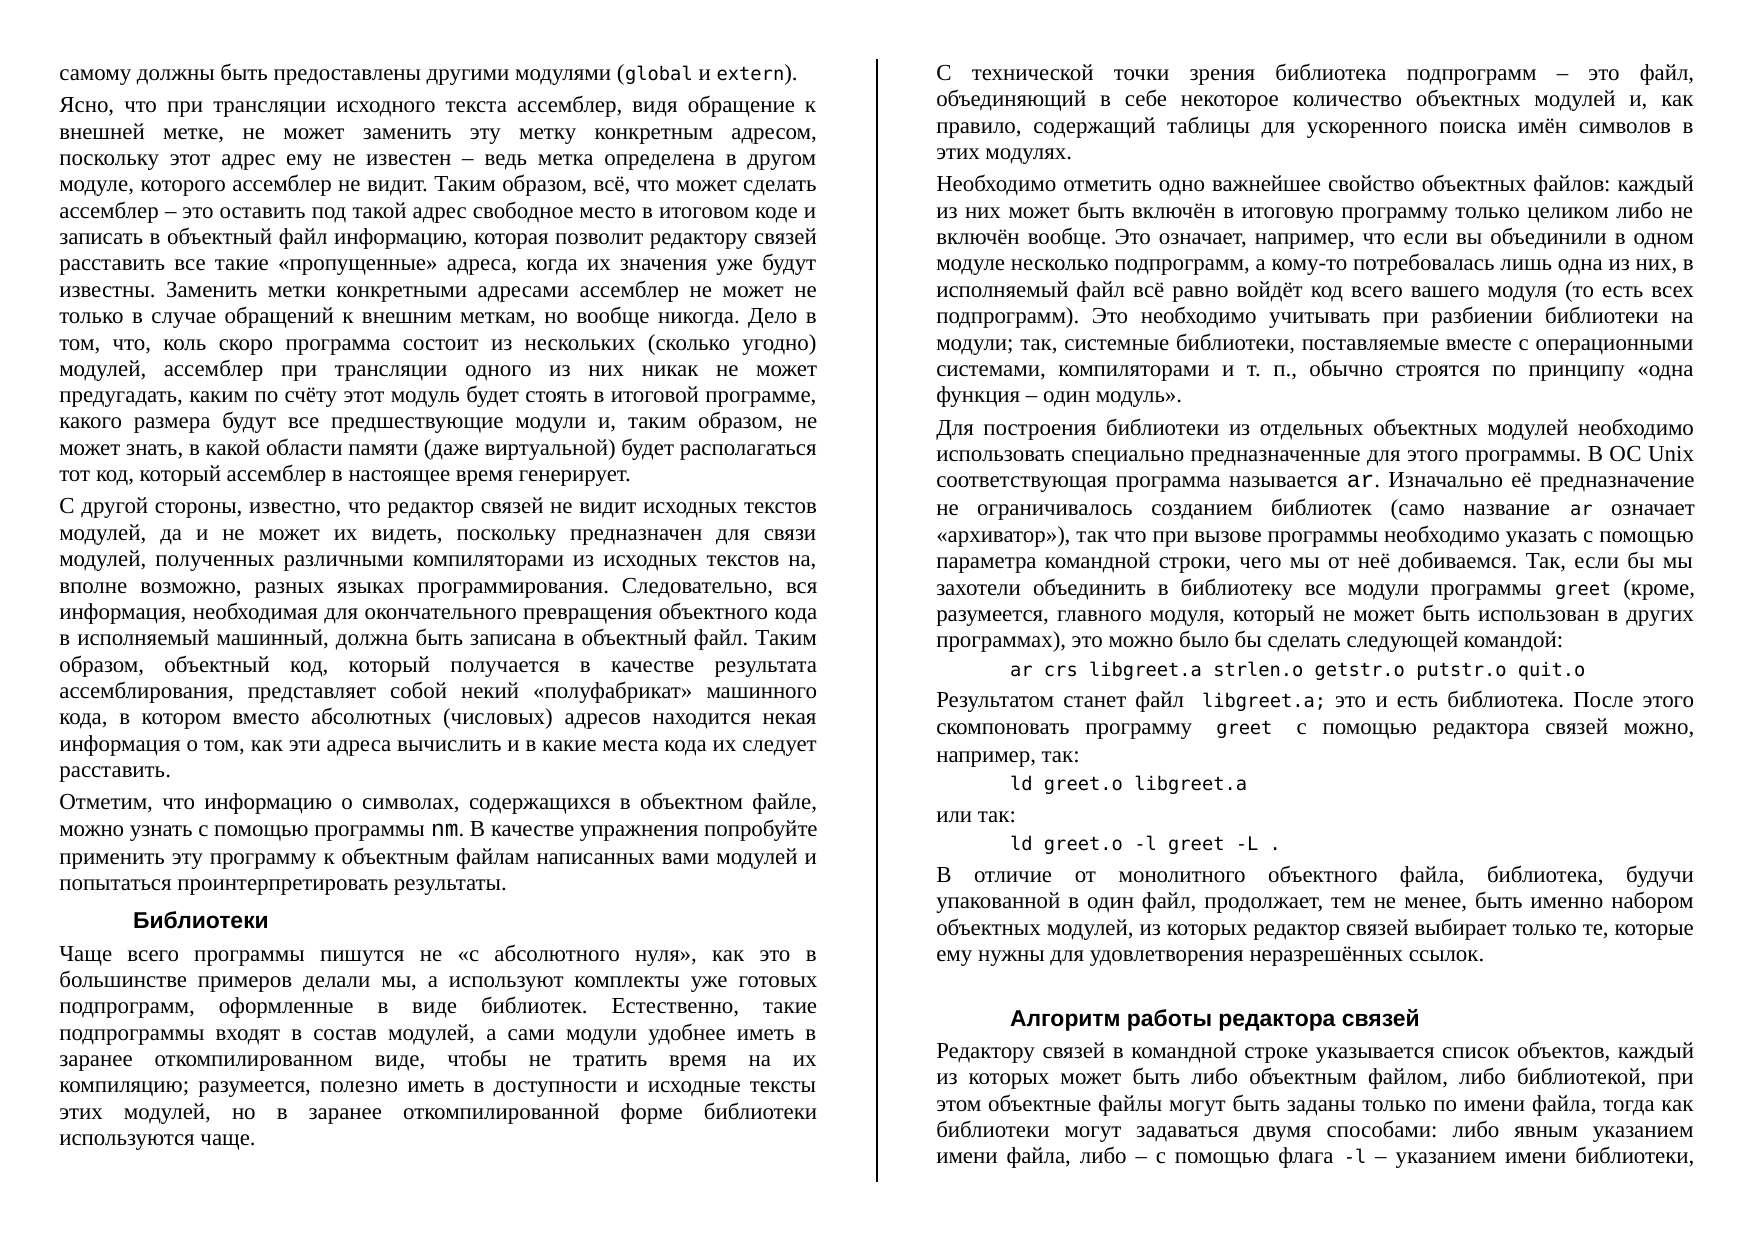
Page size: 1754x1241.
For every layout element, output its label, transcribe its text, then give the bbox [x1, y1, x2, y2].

text Библиотеки [59, 907, 818, 934]
text или так: [936, 801, 1695, 827]
text В отличие от монолитного объектного файла, библиотека, будучи упакованной в один файл, продолжает, тем не менее, быть именно набором объектных модулей, из которых редактор связей выбирает только те, которые ему нужны для удовлетворения неразрешённых ссылок. [936, 861, 1695, 967]
text Результатом станет файл libgreet.a; это и есть библиотека. После этого скомпоновать программу greet с помощью редактора связей можно, например, так: [936, 686, 1695, 767]
text Редактору связей в командной строке указывается список объектов, каждый из которых может быть либо объектным файлом, либо библиотекой, при этом объектные файлы могут быть заданы только по имени файла, тогда как библиотеки могут задаваться двумя способами: либо явным указанием имени файла, либо – с помощью флага -l – указанием имени библиотеки, [936, 1037, 1695, 1169]
text Отметим, что информацию о символах, содержащихся в объектном файле, можно узнать с помощью программы nm. В качестве упражнения попробуйте применить эту программу к объектным файлам написанных вами модулей и попытаться проинтерпретировать результаты. [59, 788, 818, 896]
text Алгоритм работы редактора связей [936, 1005, 1695, 1031]
text Чаще всего программы пишутся не «с абсолютного нуля», как это в большинстве примеров делали мы, а используют комплекты уже готовых подпрограмм, оформленные в виде библиотек. Естественно, такие подпрограммы входят в состав модулей, а сами модули удобнее иметь в заранее откомпилированном виде, чтобы не тратить время на их компиляцию; разумеется, полезно иметь в доступности и исходные тексты этих модулей, но в заранее откомпилированной форме библиотеки используются чаще. [59, 940, 818, 1151]
text ld greet.o -l greet -L . [936, 833, 1695, 855]
text ld greet.o libgreet.a [936, 773, 1695, 795]
text Ясно, что при трансляции исходного текста ассемблер, видя обращение к внешней метке, не может заменить эту метку конкретным адресом, поскольку этот адрес ему не известен – ведь метка определена в другом модуле, которого ассемблер не видит. Таким образом, всё, что может сделать ассемблер – это оставить под такой адрес свободное место в итоговом коде и записать в объектный файл информацию, которая позволит редактору связей расставить все такие «пропущенные» адреса, когда их значения уже будут известны. Заменить метки конкретными адресами ассемблер не может не только в случае обращений к внешним меткам, но вообще никогда. Дело в том, что, коль скоро программа состоит из нескольких (сколько угодно) модулей, ассемблер при трансляции одного из них никак не может предугадать, каким по счёту этот модуль будет стоять в итоговой программе, какого размера будут все предшествующие модули и, таким образом, не может знать, в какой области памяти (даже виртуальной) будет располагаться тот код, который ассемблер в настоящее время генерирует. [59, 91, 818, 487]
text самому должны быть предоставлены другими модулями (global и extern). [59, 59, 818, 85]
text С технической точки зрения библиотека подпрограмм – это файл, объединяющий в себе некоторое количество объектных модулей и, как правило, содержащий таблицы для ускоренного поиска имён символов в этих модулях. [936, 59, 1695, 164]
text Необходимо отметить одно важнейшее свойство объектных файлов: каждый из них может быть включён в итоговую программу только целиком либо не включён вообще. Это означает, например, что если вы объединили в одном модуле несколько подпрограмм, а кому-то потребовалась лишь одна из них, в исполняемый файл всё равно войдёт код всего вашего модуля (то есть всех подпрограмм). Это необходимо учитывать при разбиении библиотеки на модули; так, системные библиотеки, поставляемые вместе с операционными системами, компиляторами и т. п., обычно строятся по принципу «одна функция – один модуль». [936, 170, 1695, 408]
text ar crs libgreet.a strlen.o getstr.o putstr.o quit.o [934, 658, 1695, 680]
text Для построения библиотеки из отдельных объектных модулей необходимо использовать специально предназначенные для этого программы. В ОС Unix соответствующая программа называется ar. Изначально её предназначение не ограничивалось созданием библиотек (само название ar означает «архиватор»), так что при вызове программы необходимо указать с помощью параметра командной строки, чего мы от неё добиваемся. Так, если бы мы захотели объединить в библиотеку все модули программы greet (кроме, разумеется, главного модуля, который не может быть использован в других программах), это можно было бы сделать следующей командой: [936, 413, 1695, 653]
text С другой стороны, известно, что редактор связей не видит исходных текстов модулей, да и не может их видеть, поскольку предназначен для связи модулей, полученных различными компиляторами из исходных текстов на, вполне возможно, разных языках программирования. Следовательно, вся информация, необходимая для окончательного превращения объектного кода в исполняемый машинный, должна быть записана в объектный файл. Таким образом, объектный код, который получается в качестве результата ассемблирования, представляет собой некий «полуфабрикат» машинного кода, в котором вместо абсолютных (числовых) адресов находится некая информация о том, как эти адреса вычислить и в какие места кода их следует расставить. [59, 493, 818, 782]
